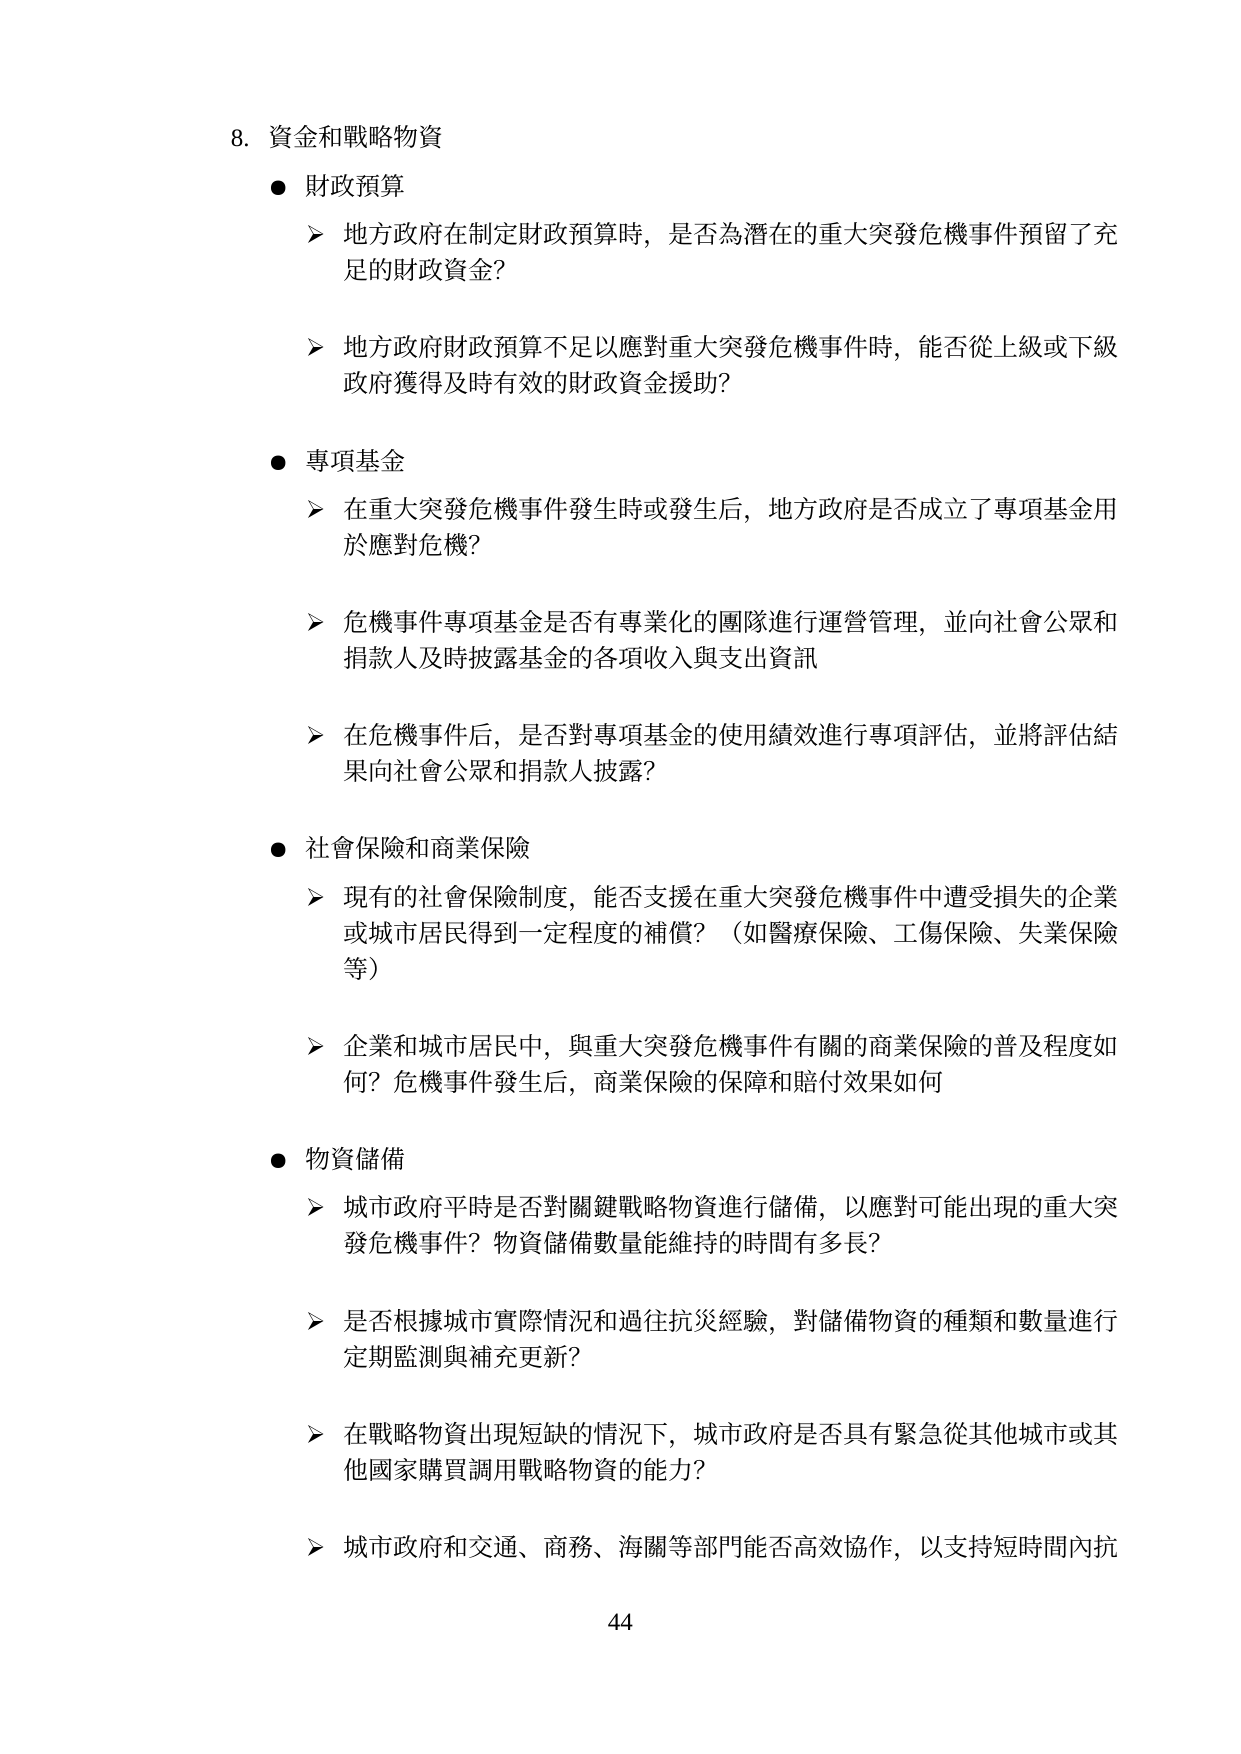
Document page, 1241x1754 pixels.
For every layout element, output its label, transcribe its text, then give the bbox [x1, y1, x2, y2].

list 是否根據城市實際情況和過往抗災經驗，對儲備物資的種類和數量進行定期監測與補充更新？ [306, 1301, 1122, 1402]
list 城市政府平時是否對關鍵戰略物資進行儲備，以應對可能出現的重大突發危機事件？物資儲備數量能維持的時間有多長？ [306, 1188, 1122, 1289]
list 在戰略物資出現短缺的情況下，城市政府是否具有緊急從其他城市或其他國家購買調用戰略物資的能力？ [306, 1414, 1122, 1515]
list 物資儲備 [268, 1140, 1122, 1176]
list 地方政府在制定財政預算時，是否為潛在的重大突發危機事件預留了充足的財政資金？ [306, 215, 1122, 316]
list 在危機事件后，是否對專項基金的使用績效進行專項評估，並將評估結果向社會公眾和捐款人披露？ [306, 716, 1122, 817]
list 社會保險和商業保險 [268, 829, 1122, 865]
list 企業和城市居民中，與重大突發危機事件有關的商業保險的普及程度如何？危機事件發生后，商業保險的保障和賠付效果如何 [306, 1027, 1122, 1127]
list 城市政府和交通、商務、海關等部門能否高效協作，以支持短時間內抗 [306, 1527, 1122, 1563]
list 現有的社會保險制度，能否支援在重大突發危機事件中遭受損失的企業或城市居民得到一定程度的補償？（如醫療保險、工傷保險、失業保險等） [306, 877, 1122, 1014]
list 地方政府財政預算不足以應對重大突發危機事件時，能否從上級或下級政府獲得及時有效的財政資金援助？ [306, 328, 1122, 429]
list 在重大突發危機事件發生時或發生后，地方政府是否成立了專項基金用於應對危機？ [306, 490, 1122, 590]
list 財政預算 [268, 167, 1122, 202]
list 危機事件專項基金是否有專業化的團隊進行運營管理，並向社會公眾和捐款人及時披露基金的各項收入與支出資訊 [306, 603, 1122, 703]
list 資金和戰略物資 [231, 118, 1122, 154]
list 專項基金 [268, 441, 1122, 477]
